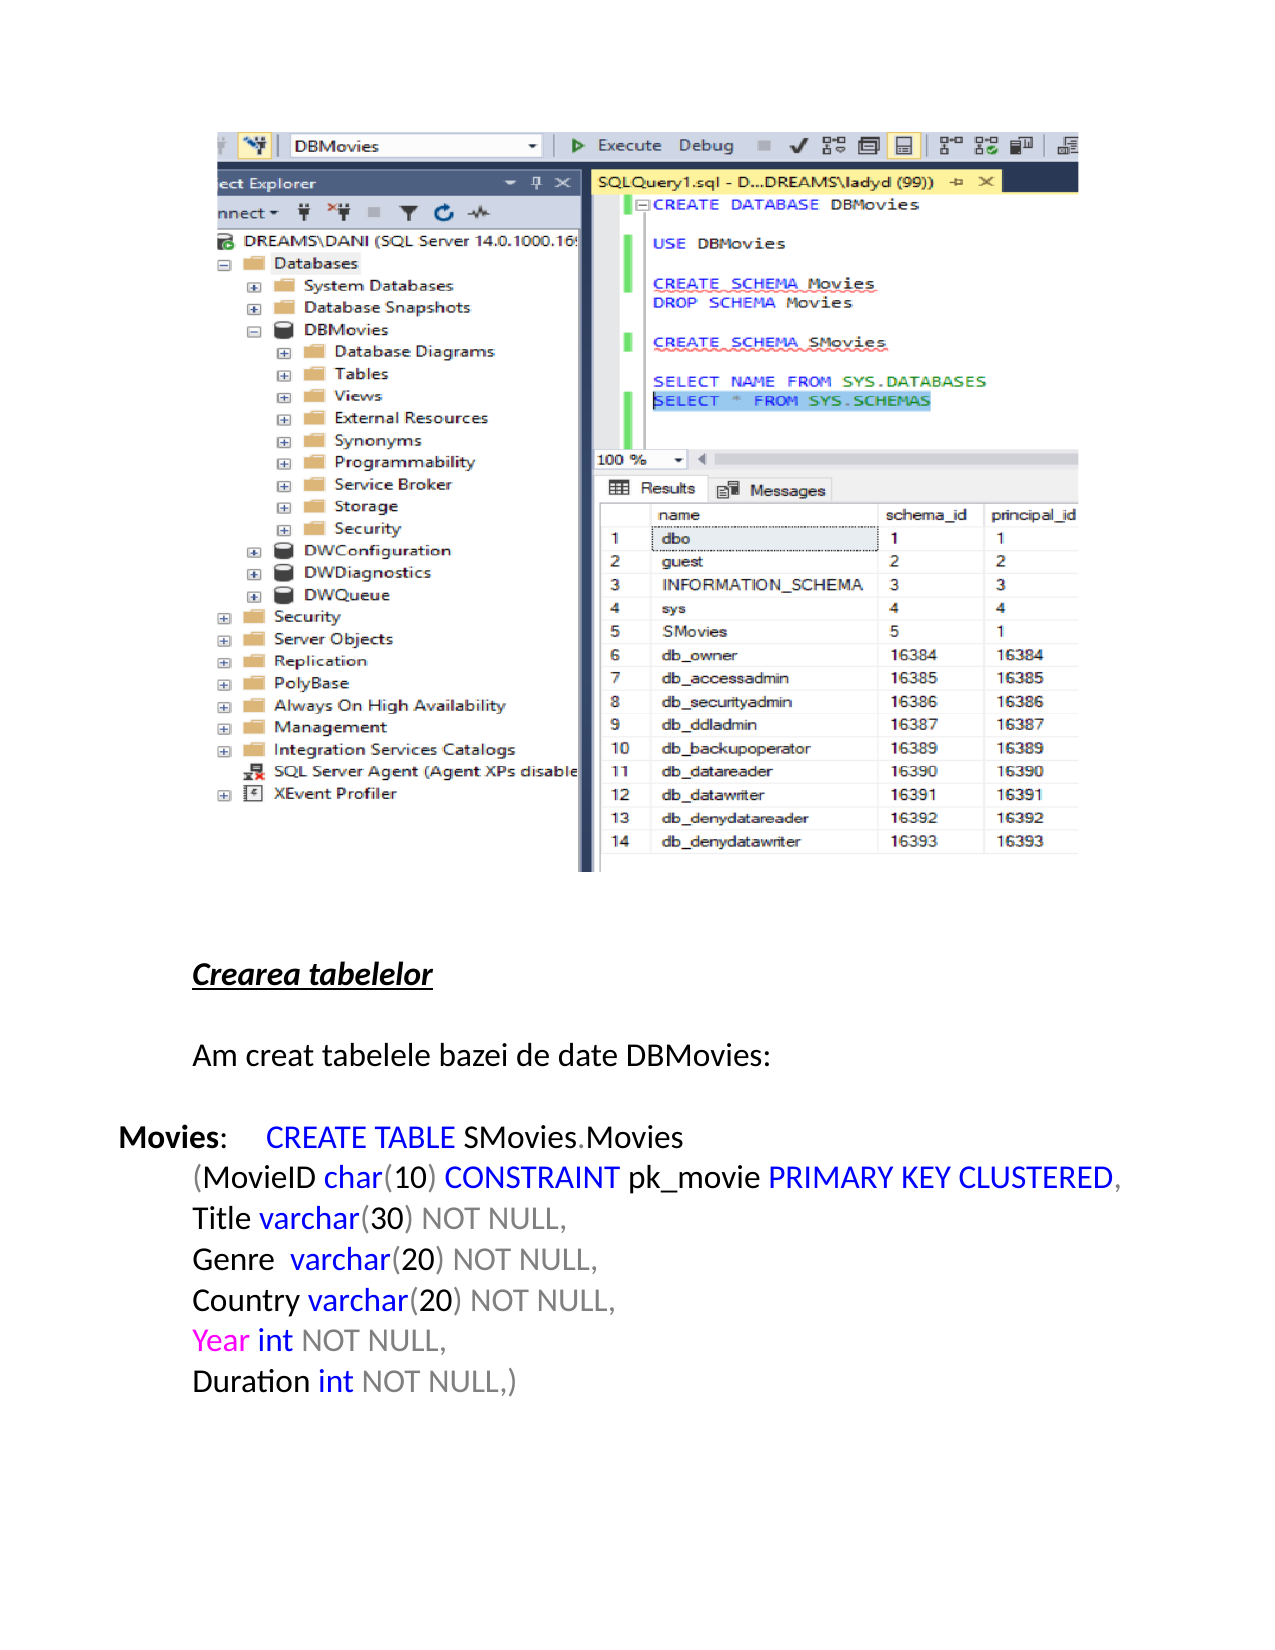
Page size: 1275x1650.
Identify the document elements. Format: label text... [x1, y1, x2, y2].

text Crearea tabelelor [118, 953, 1157, 993]
text Movies: CREATE TABLE SMovies.Movies [118, 1116, 1157, 1156]
text Duration int NOT NULL,) [118, 1360, 1157, 1401]
text Am creat tabelele bazei de date DBMovies: [118, 1034, 1157, 1075]
picture [217, 132, 1079, 872]
text Year int NOT NULL, [118, 1319, 1157, 1360]
text Genre varchar(20) NOT NULL, [118, 1238, 1157, 1279]
text Title varchar(30) NOT NULL, [118, 1197, 1157, 1238]
text Country varchar(20) NOT NULL, [118, 1279, 1157, 1319]
text (MovieID char(10) CONSTRAINT pk_movie PRIMARY KEY CLUSTERED, [118, 1156, 1157, 1197]
